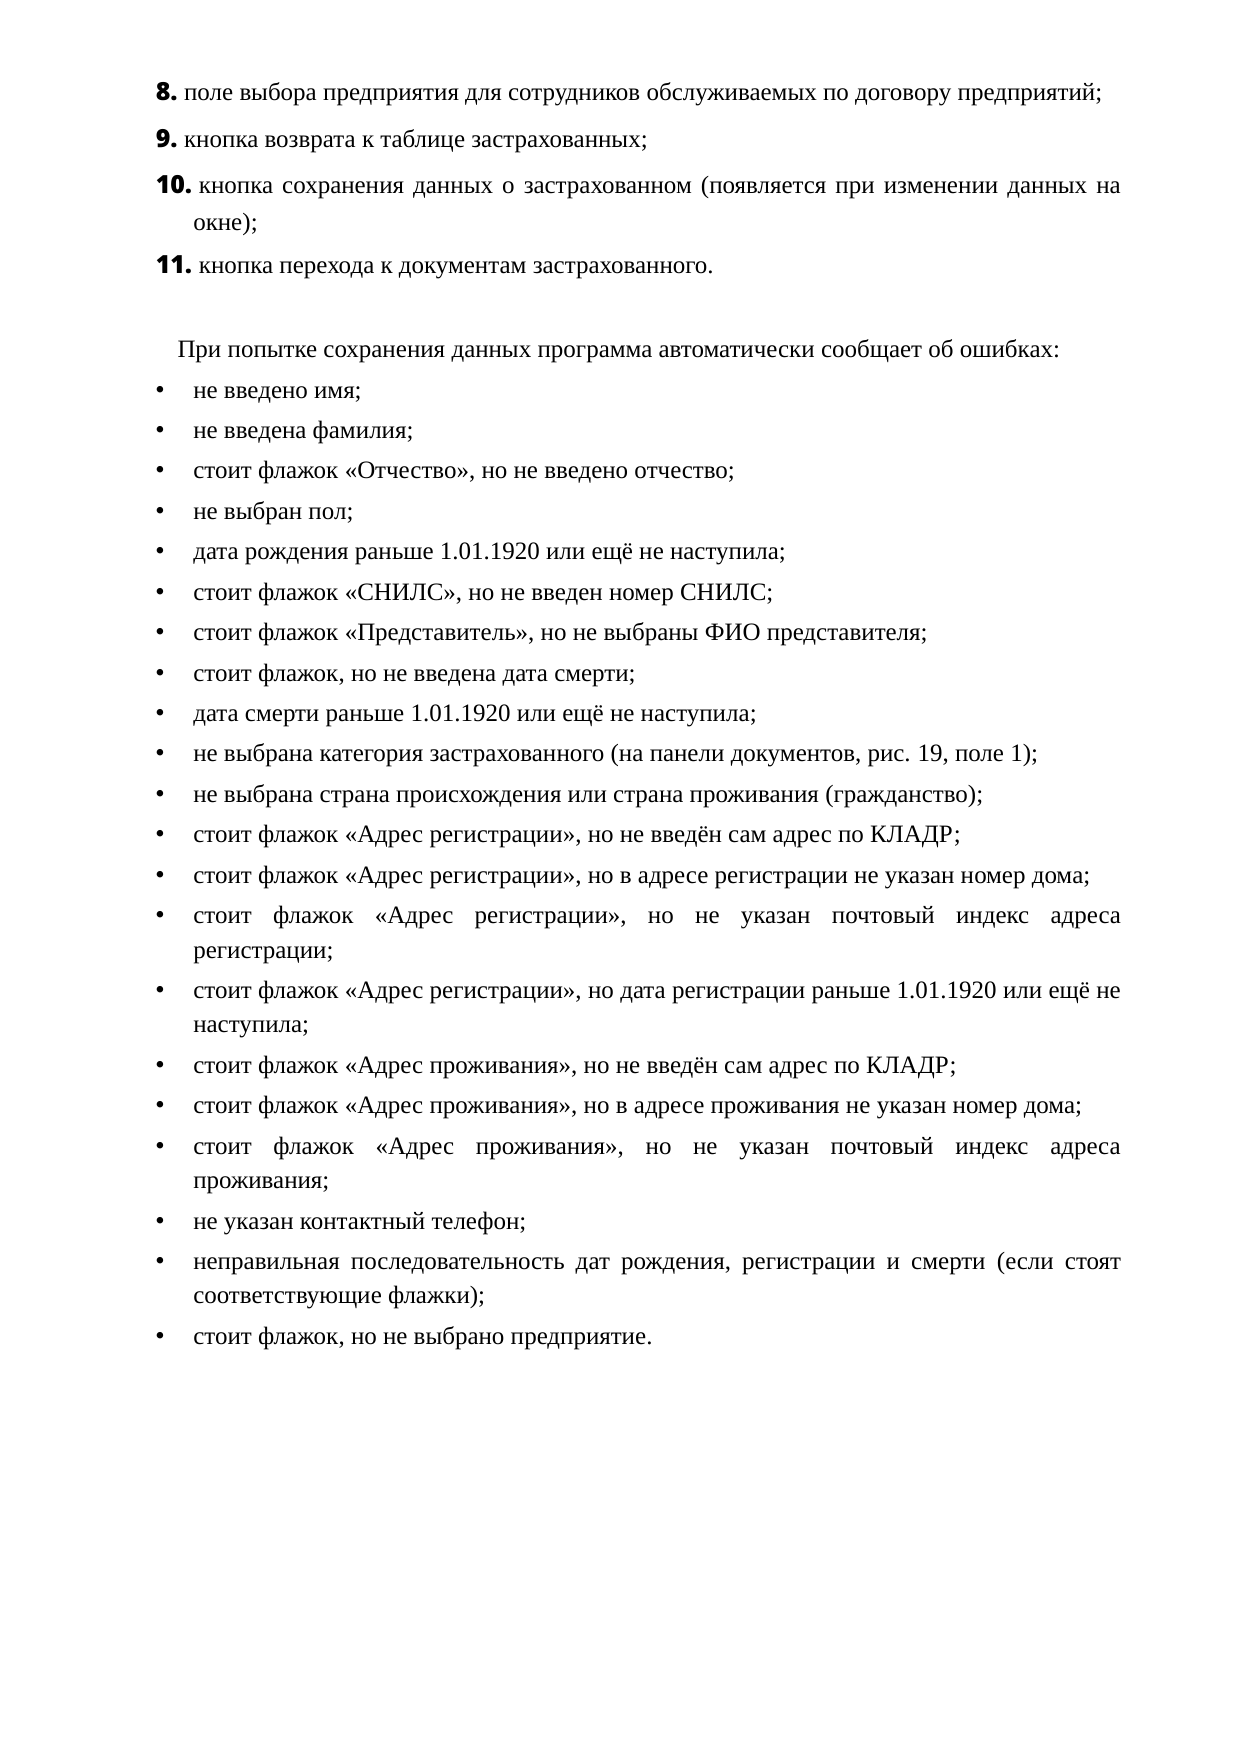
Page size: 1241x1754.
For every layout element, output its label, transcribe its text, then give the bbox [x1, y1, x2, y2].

list кнопка сохранения данных о застрахованном (появляется при изменении данных на окне); [156, 167, 1122, 236]
list стоит флажок «Адрес проживания», но в адресе проживания не указан номер дома; [156, 1090, 1122, 1119]
list стоит флажок «Адрес регистрации», но дата регистрации раньше 1.01.1920 или ещё не наступила; [156, 975, 1122, 1038]
list не выбран пол; [156, 496, 1122, 525]
list стоит флажок, но не введена дата смерти; [156, 658, 1122, 686]
list стоит флажок «Адрес проживания», но не указан почтовый индекс адреса проживания; [156, 1131, 1122, 1194]
list стоит флажок «Представитель», но не выбраны ФИО представителя; [156, 617, 1122, 646]
list не выбрана категория застрахованного (на панели документов, рис. 19, поле 1); [156, 738, 1122, 767]
list стоит флажок «Адрес регистрации», но не введён сам адрес по КЛАДР; [156, 819, 1122, 848]
list стоит флажок «Адрес проживания», но не введён сам адрес по КЛАДР; [156, 1050, 1122, 1079]
list не выбрана страна происхождения или страна проживания (гражданство); [156, 779, 1122, 808]
list дата рождения раньше 1.01.1920 или ещё не наступила; [156, 536, 1122, 565]
list дата смерти раньше 1.01.1920 или ещё не наступила; [156, 698, 1122, 727]
list поле выбора предприятия для сотрудников обслуживаемых по договору предприятий; [156, 73, 1122, 107]
list стоит флажок «Отчество», но не введено отчество; [156, 456, 1122, 484]
list кнопка возврата к таблице застрахованных; [156, 120, 1122, 154]
list не введено имя; [156, 375, 1122, 403]
list не введена фамилия; [156, 415, 1122, 444]
list неправильная последовательность дат рождения, регистрации и смерти (если стоят соответствующие флажки); [156, 1246, 1122, 1309]
text При попытке сохранения данных программа автоматически сообщает об ошибках: [118, 334, 1122, 363]
list не указан контактный телефон; [156, 1206, 1122, 1234]
list стоит флажок, но не выбрано предприятие. [156, 1321, 1122, 1350]
list стоит флажок «Адрес регистрации», но в адресе регистрации не указан номер дома; [156, 860, 1122, 888]
list стоит флажок «Адрес регистрации», но не указан почтовый индекс адреса регистрации; [156, 900, 1122, 963]
list кнопка перехода к документам застрахованного. [156, 247, 1122, 281]
list стоит флажок «СНИЛС», но не введен номер СНИЛС; [156, 577, 1122, 606]
